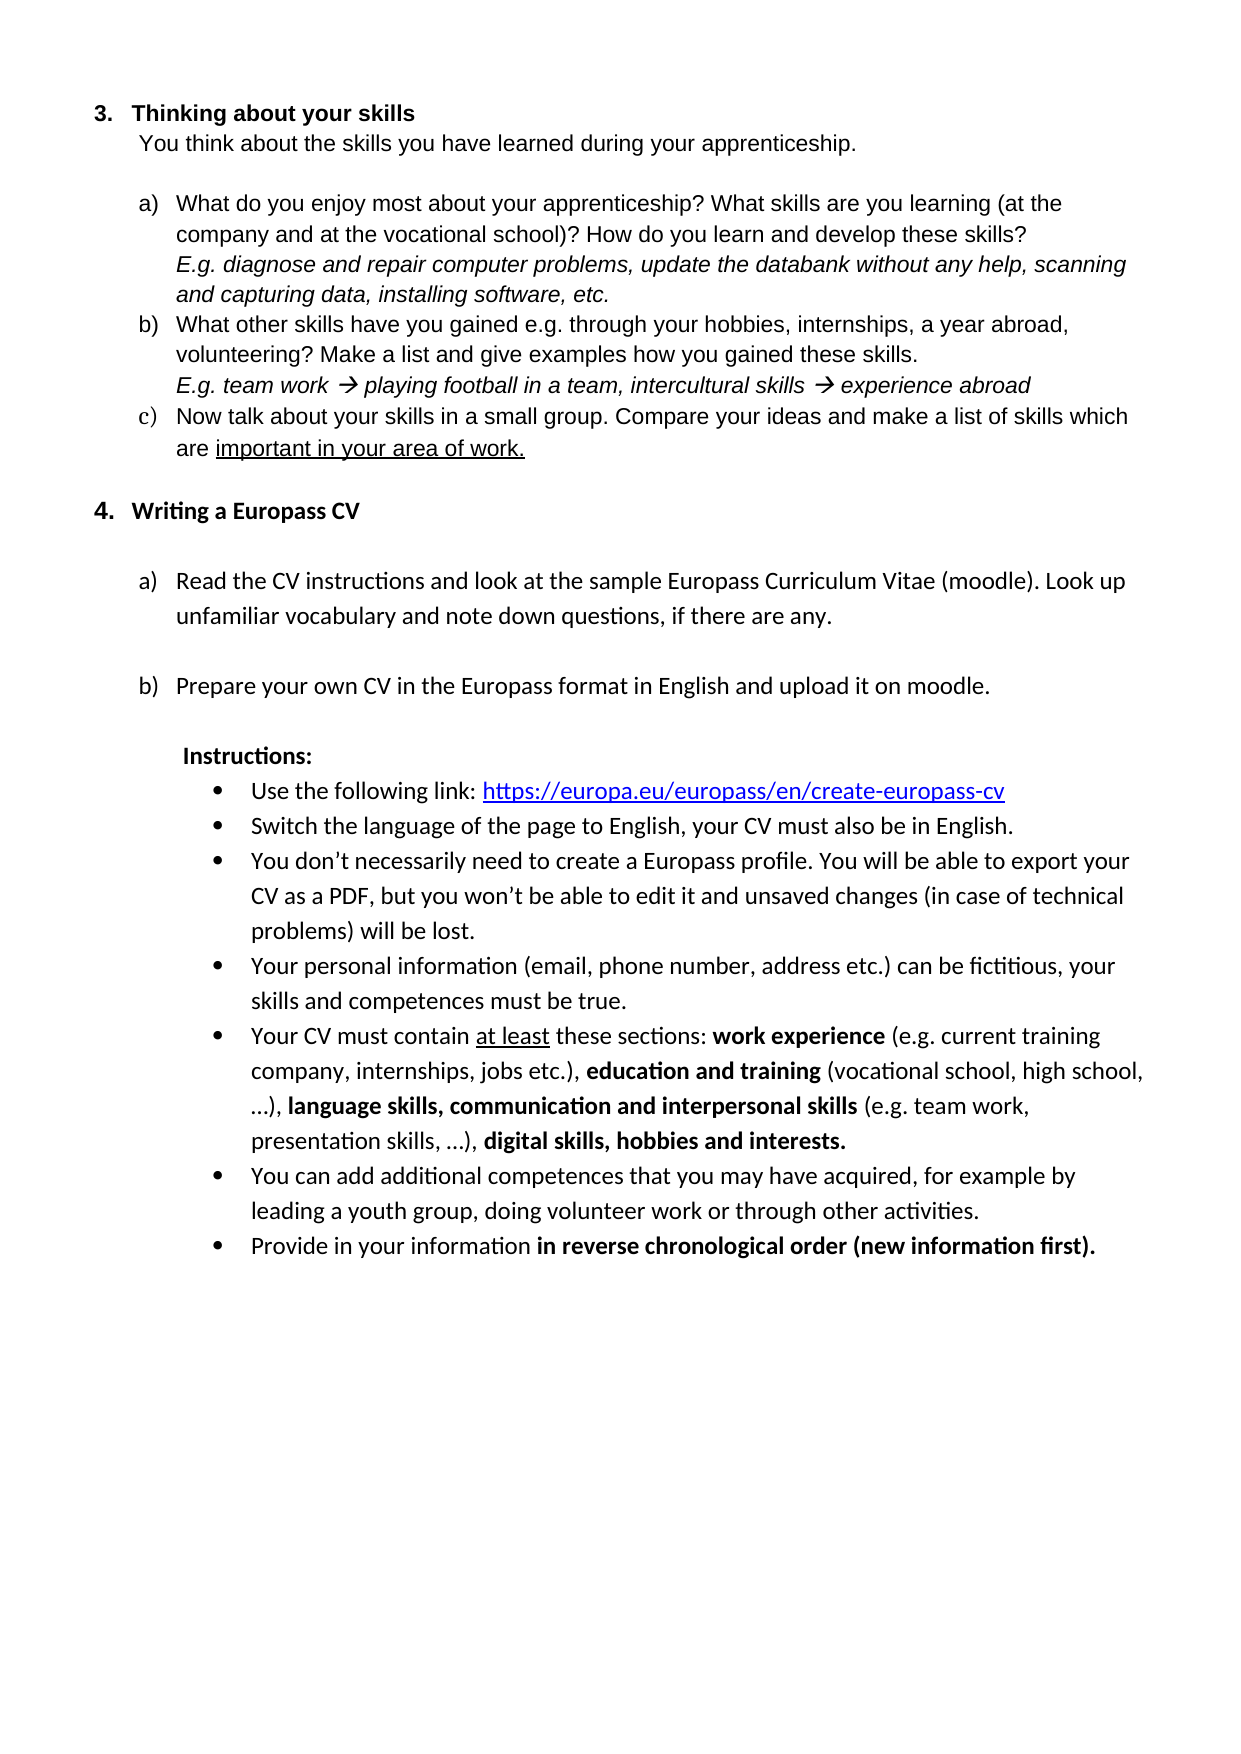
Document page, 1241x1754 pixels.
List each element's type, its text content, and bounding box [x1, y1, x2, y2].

list Thinking about your skills [94, 100, 1146, 126]
list You don’t necessarily need to create a Europass profile. You will be able to export your CV as a PDF, but you won’t be able to edit it and unsaved changes (in case of technical problems) will be lost. [213, 845, 1146, 946]
list Use the following link: https://europa.eu/europass/en/create-europass-cv [213, 775, 1146, 806]
text You think about the skills you have learned during your apprenticeship. [138, 130, 1146, 156]
list Read the CV instructions and look at the sample Europass Curriculum Vitae (moodle). Look up unfamiliar vocabulary and note down questions, if there are any. [138, 565, 1146, 631]
list Switch the language of the page to English, your CV must also be in English. [213, 810, 1146, 841]
list Prepare your own CV in the Europass format in English and upload it on moodle. [138, 670, 1146, 701]
list E.g. diagnose and repair computer problems, update the databank without any help, scanning and capturing data, installing software, etc. [176, 251, 1146, 307]
list What other skills have you gained e.g. through your hobbies, internships, a year abroad, volunteering? Make a list and give examples how you gained these skills. [138, 311, 1146, 368]
list You can add additional competences that you may have acquired, for example by leading a youth group, doing volunteer work or through other activities. [213, 1160, 1146, 1226]
list Provide in your information in reverse chronological order (new information first). [213, 1230, 1146, 1261]
text Instructions: [183, 740, 1146, 771]
list What do you enjoy most about your apprenticeship? What skills are you learning (at the company and at the vocational school)? How do you learn and develop these skills? [138, 190, 1146, 247]
list Now talk about your skills in a small group. Compare your ideas and make a list of skills which are important in your area of work. [138, 402, 1146, 461]
list Writing a Europass CV [94, 495, 1146, 526]
list E.g. team work  playing football in a team, intercultural skills  experience abroad [176, 372, 1146, 398]
list Your personal information (email, phone number, address etc.) can be fictitious, your skills and competences must be true. [213, 950, 1146, 1016]
list Your CV must contain at least these sections: work experience (e.g. current training company, internships, jobs etc.), education and training (vocational school, high school, …), language skills, communication and interpersonal skills (e.g. team work, presentation skills, …), digital skills, hobbies and interests. [213, 1020, 1146, 1156]
